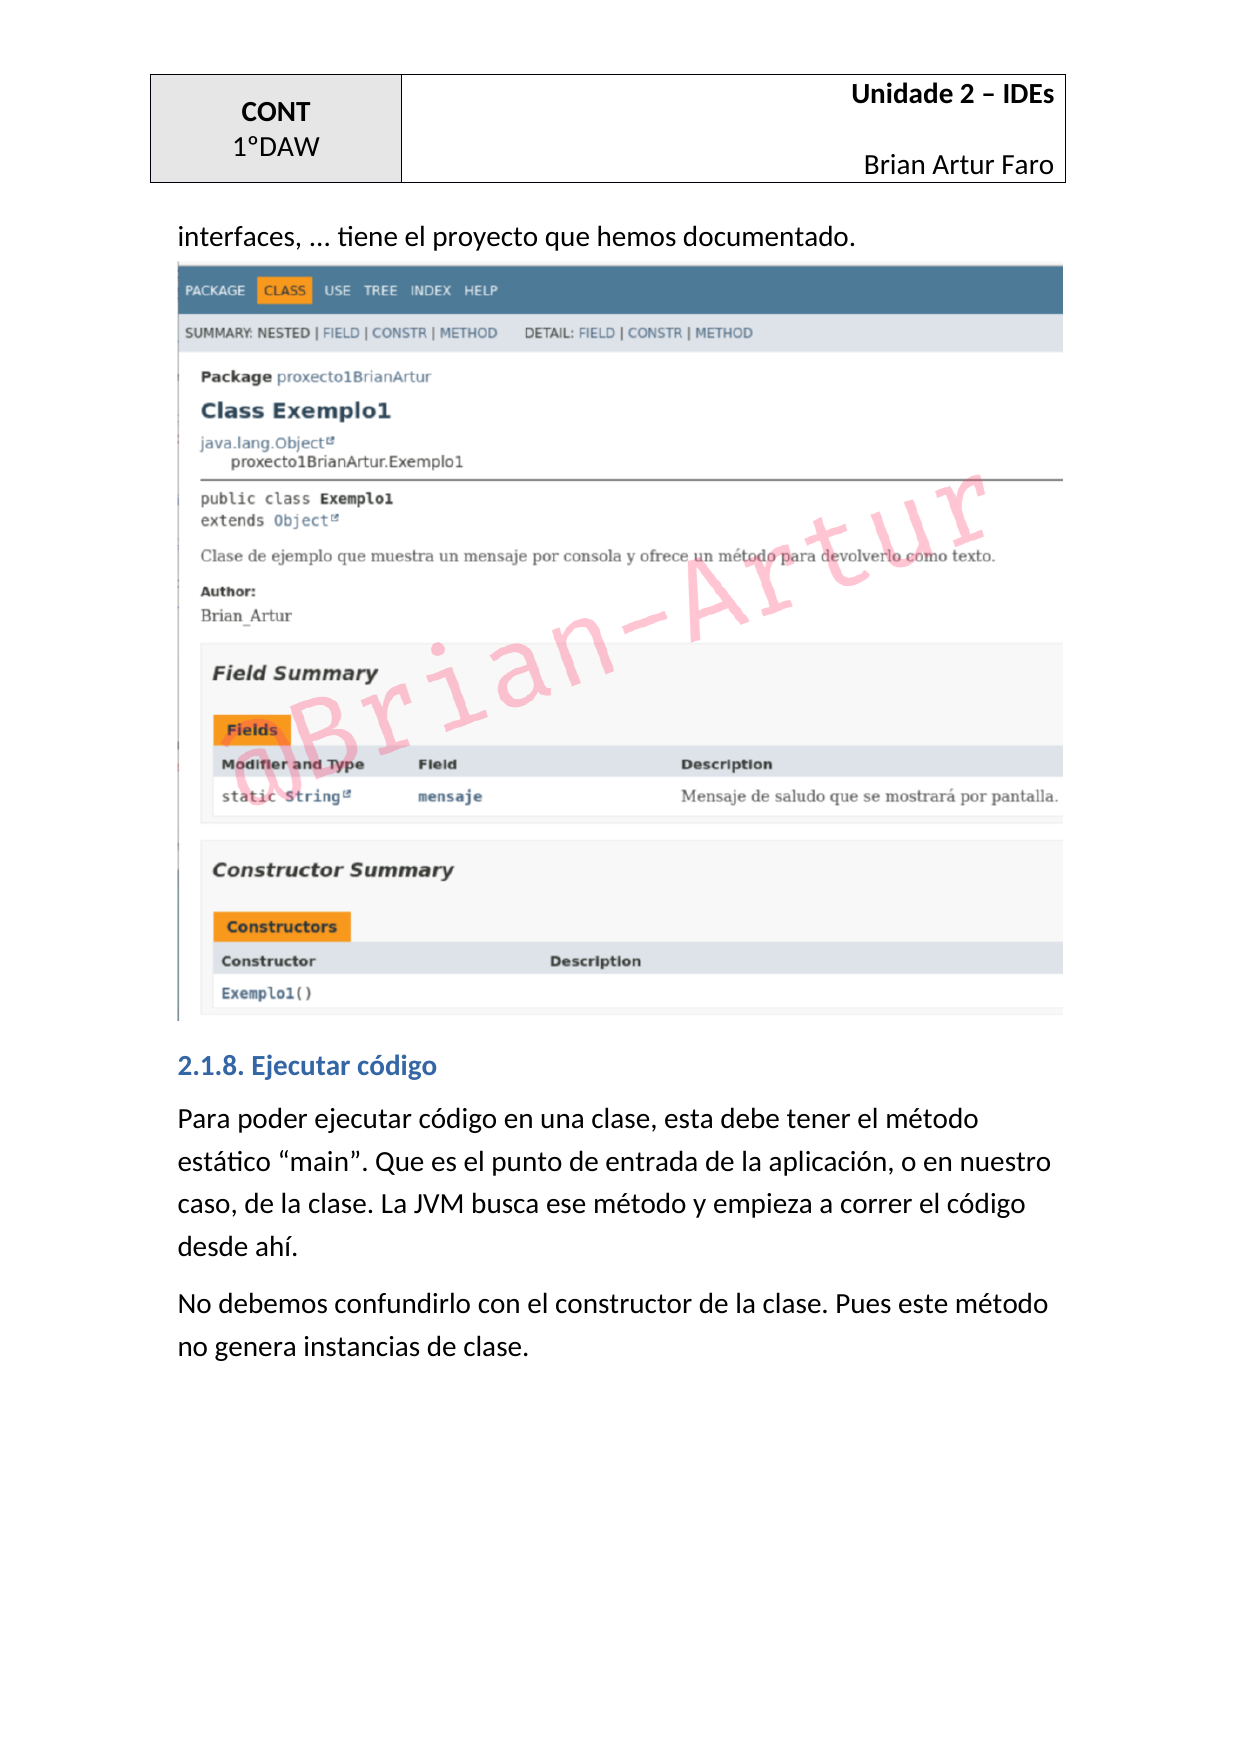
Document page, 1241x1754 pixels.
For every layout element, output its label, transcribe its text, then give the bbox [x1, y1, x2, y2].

text No debemos confundirlo con el constructor de la clase. Pues este método no genera instancias de clase. [177, 1286, 1063, 1364]
text interfaces, ... tiene el proyecto que hemos documentado. [177, 218, 1063, 261]
text Para poder ejecutar código en una clase, esta debe tener el método estático “main”. Que es el punto de entrada de la aplicación, o en nuestro caso, de la clase. La JVM busca ese método y empieza a correr el código desde ahí. [177, 1100, 1063, 1264]
picture [177, 261, 1063, 1021]
subtitle 2.1.8. Ejecutar código [177, 1047, 1063, 1082]
